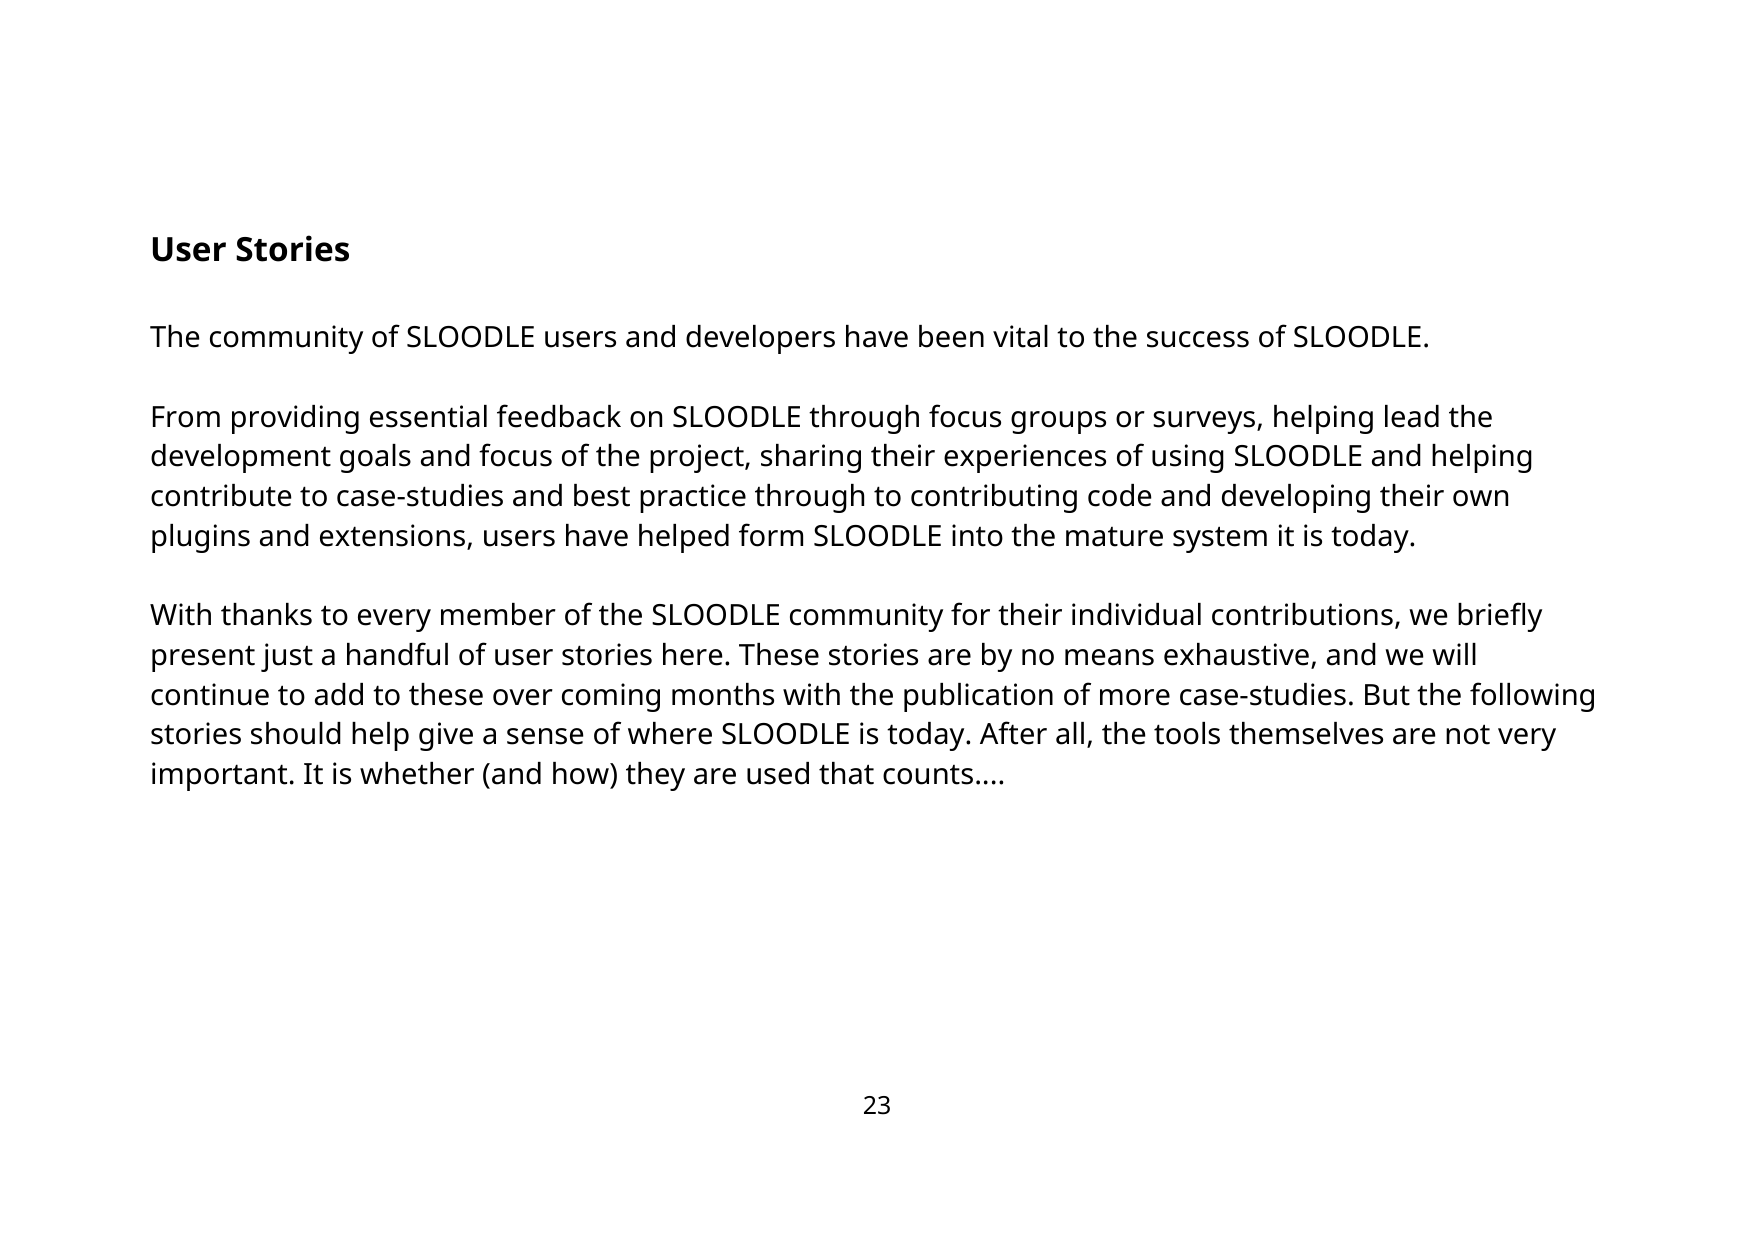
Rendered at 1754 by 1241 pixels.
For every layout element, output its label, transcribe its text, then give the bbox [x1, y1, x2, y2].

text With thanks to every member of the SLOODLE community for their individual contributions, we briefly present just a handful of user stories here. These stories are by no means exhaustive, and we will continue to add to these over coming months with the publication of more case-studies. But the following stories should help give a sense of where SLOODLE is today. After all, the tools themselves are not very important. It is whether (and how) they are used that counts.... [150, 594, 1604, 793]
text The community of SLOODLE users and developers have been vital to the success of SLOODLE. [150, 317, 1604, 356]
subtitle User Stories [150, 225, 1604, 271]
text From providing essential feedback on SLOODLE through focus groups or surveys, helping lead the development goals and focus of the project, sharing their experiences of using SLOODLE and helping contribute to case-studies and best practice through to contributing code and developing their own plugins and extensions, users have helped form SLOODLE into the mature system it is today. [150, 396, 1604, 555]
